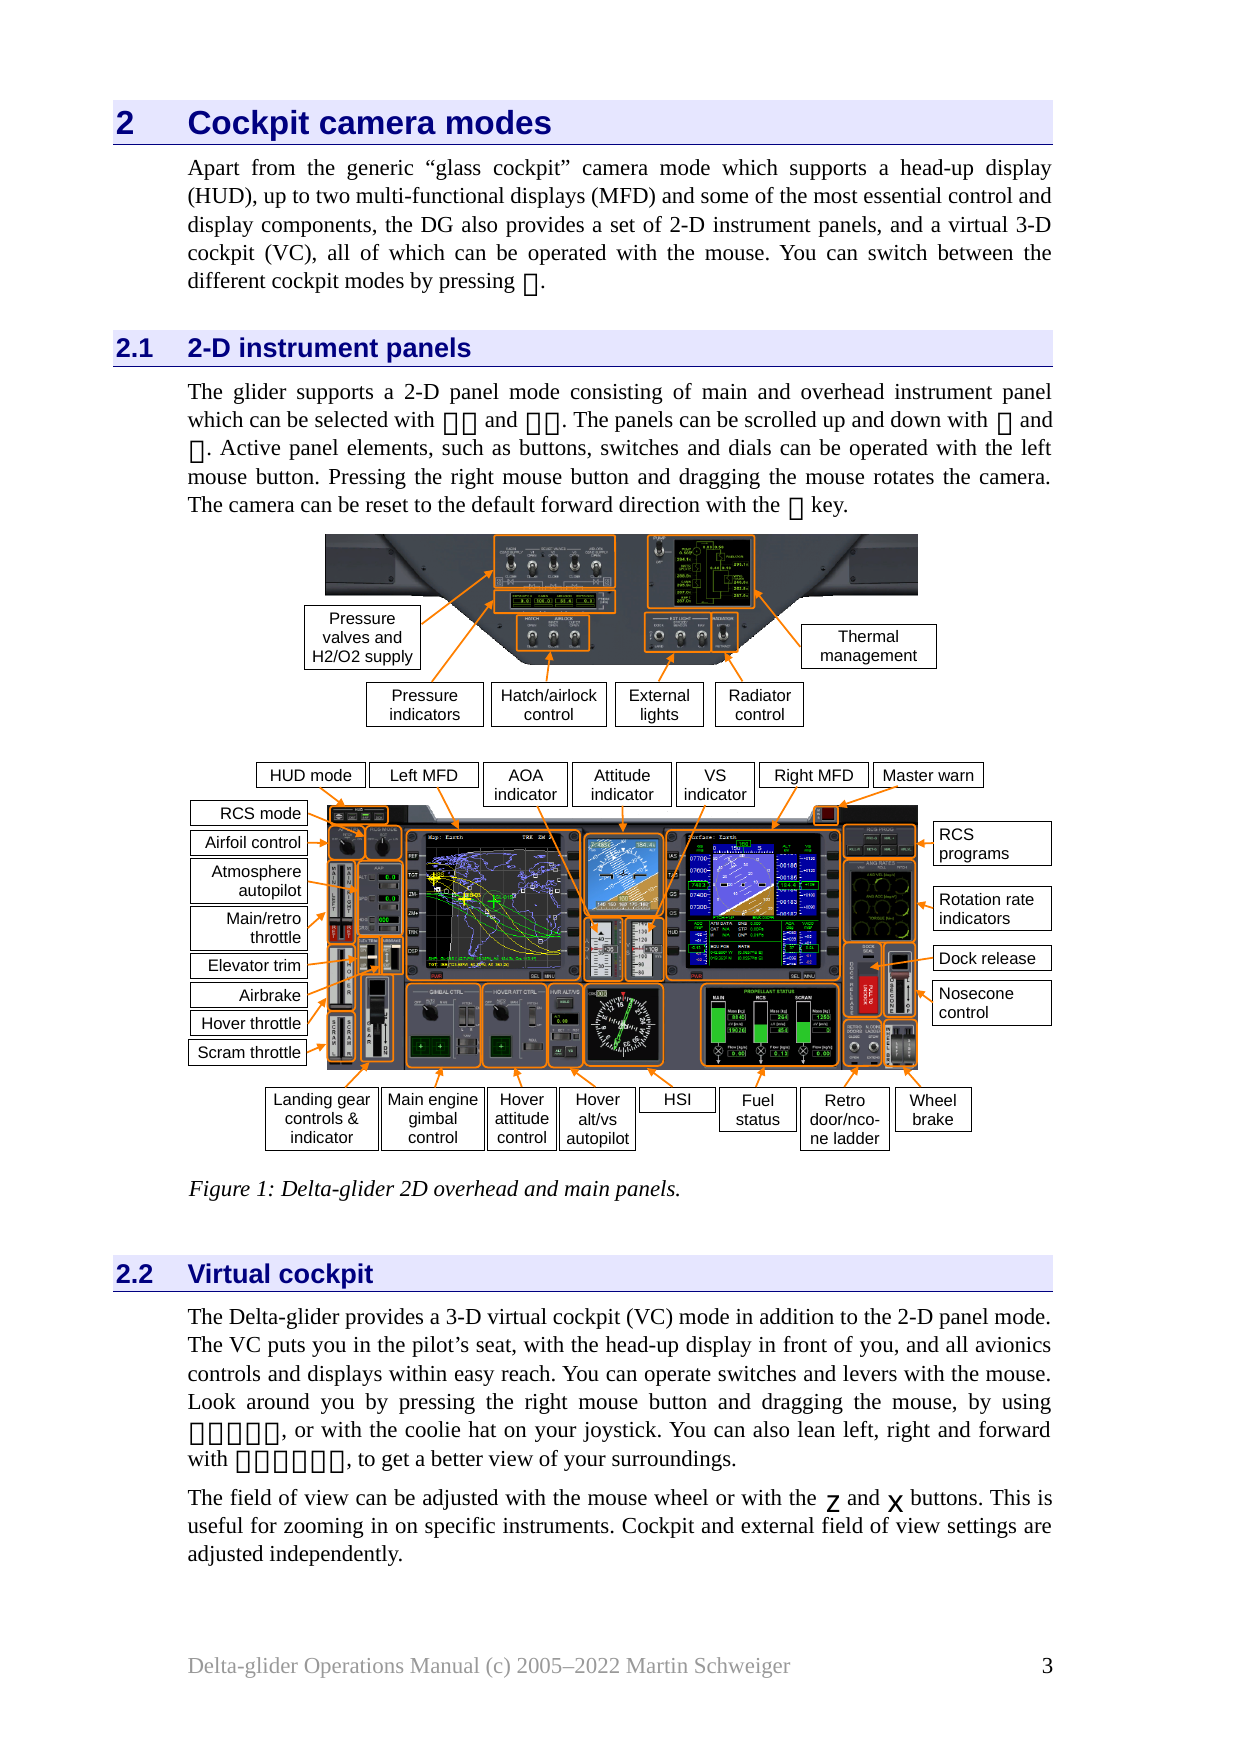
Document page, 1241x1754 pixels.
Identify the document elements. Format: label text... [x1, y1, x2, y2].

text Figure 1: Delta-glider 2D overhead and main panels. [266, 1088, 378, 1150]
picture [408, 985, 479, 1066]
picture [408, 831, 579, 979]
text Figure 1: Delta-glider 2D overhead and main panels. [760, 775, 868, 787]
picture [624, 805, 702, 838]
picture [496, 592, 614, 612]
text Apart from the generic “glass cockpit” camera mode which supports a head-up display (HUD), up to two multi-functional displays (MFD) and some of the most essential control and display components, the DG also provides a set of 2-D instrument panels, and a virtual 3-D cockpit (VC), all of which can be operated with the mouse. You can switch between the different cockpit modes by pressing . [187, 153, 1053, 294]
picture [360, 938, 378, 972]
picture [327, 976, 364, 1070]
text Figure 1: Delta-glider 2D overhead and main panels. [677, 775, 754, 805]
picture [885, 962, 914, 1016]
text Figure 1: Delta-glider 2D overhead and main panels. [189, 775, 337, 1051]
picture [885, 1021, 916, 1065]
picture [859, 1063, 903, 1070]
text Figure 1: Delta-glider 2D overhead and main panels. [896, 1088, 971, 1131]
picture [329, 887, 354, 943]
picture [885, 944, 914, 964]
text Figure 1: Delta-glider 2D overhead and main panels. [191, 1011, 307, 1035]
picture [646, 614, 710, 650]
subtitle Cockpit camera modes [113, 100, 1053, 144]
subtitle 2-D instrument panels [113, 330, 1053, 366]
text Figure 1: Delta-glider 2D overhead and main panels. [488, 1088, 556, 1150]
picture [755, 534, 918, 645]
text Figure 1: Delta-glider 2D overhead and main panels. [440, 775, 483, 805]
picture [325, 534, 494, 622]
text Figure 1: Delta-glider 2D overhead and main panels. [484, 775, 567, 805]
text The field of view can be adjusted with the mouse wheel or with the z and x buttons. This is useful for zooming in on specific instruments. Cockpit and external field of view settings are adjusted independently. [187, 1483, 1053, 1568]
text Figure 1: Delta-glider 2D overhead and main panels. [191, 801, 307, 825]
picture [484, 985, 545, 1066]
picture [550, 534, 801, 665]
text Figure 1: Delta-glider 2D overhead and main panels. [382, 1088, 484, 1150]
picture [550, 985, 582, 1066]
picture [449, 805, 546, 829]
picture [360, 862, 402, 934]
picture [713, 614, 736, 650]
picture [518, 1065, 570, 1070]
picture [383, 938, 402, 973]
text Figure 1: Delta-glider 2D overhead and main panels. [874, 775, 983, 787]
text Figure 1: Delta-glider 2D overhead and main panels. [189, 997, 1052, 1201]
picture [443, 1065, 514, 1070]
picture [576, 905, 588, 985]
text Figure 1: Delta-glider 2D overhead and main panels. [191, 954, 307, 978]
text Figure 1: Delta-glider 2D overhead and main panels. [801, 1088, 889, 1150]
picture [586, 835, 662, 915]
picture [627, 919, 662, 980]
picture [845, 944, 880, 1015]
picture [325, 606, 420, 665]
picture [329, 946, 354, 961]
picture [670, 653, 730, 665]
picture [702, 985, 837, 1065]
picture [347, 827, 364, 834]
picture [329, 861, 354, 888]
picture [668, 831, 692, 884]
text Figure 1: Delta-glider 2D overhead and main panels. [934, 887, 1051, 930]
text Figure 1: Delta-glider 2D overhead and main panels. [849, 775, 1052, 842]
picture [362, 976, 392, 1060]
text Figure 1: Delta-glider 2D overhead and main panels. [720, 1088, 796, 1131]
picture [586, 985, 662, 1065]
picture [329, 978, 354, 1009]
text The glider supports a 2-D panel mode consisting of main and overhead instrument panel which can be selected with  and . The panels can be scrolled up and down with  and . Active panel elements, such as buttons, switches and dials can be operated with the left mouse button. Pressing the right mouse button and dragging the mouse rotates the camera. The camera can be reset to the default forward direction with the  key. [187, 377, 1053, 518]
subtitle Virtual cockpit [113, 1255, 1053, 1291]
picture [496, 537, 614, 586]
picture [815, 808, 837, 824]
text Figure 1: Delta-glider 2D overhead and main panels. [573, 775, 671, 805]
picture [914, 845, 918, 902]
text Figure 1: Delta-glider 2D overhead and main panels. [257, 775, 365, 787]
text Figure 1: Delta-glider 2D overhead and main panels. [191, 831, 307, 855]
text Figure 1: Delta-glider 2D overhead and main panels. [918, 844, 1052, 906]
picture [879, 1014, 886, 1022]
text Figure 1: Delta-glider 2D overhead and main panels. [640, 1088, 715, 1112]
picture [331, 808, 387, 823]
picture [551, 831, 579, 889]
text The Delta-glider provides a 3-D virtual cockpit (VC) mode in addition to the 2-D panel mode. The VC puts you in the pilot’s seat, with the head-up display in front of you, and all avionics controls and displays within easy reach. You can operate switches and levers with the mouse. Look around you by pressing the right mouse button and dragging the mouse, by using , or with the coolie hat on your joystick. You can also lean left, right and forward with , to get a better view of your surroundings. [187, 1302, 1053, 1472]
text Figure 1: Delta-glider 2D overhead and main panels. [918, 959, 1052, 999]
picture [329, 961, 354, 984]
picture [909, 1065, 918, 1070]
text Figure 1: Delta-glider 2D overhead and main panels. [191, 983, 307, 1007]
picture [518, 617, 588, 649]
picture [765, 805, 918, 1070]
picture [802, 625, 918, 665]
picture [845, 1021, 880, 1065]
text Figure 1: Delta-glider 2D overhead and main panels. [189, 1040, 306, 1065]
picture [330, 827, 364, 858]
picture [586, 919, 621, 980]
picture [421, 573, 494, 665]
picture [329, 1013, 354, 1060]
text Figure 1: Delta-glider 2D overhead and main panels. [324, 775, 445, 805]
text Figure 1: Delta-glider 2D overhead and main panels. [918, 906, 1052, 958]
picture [367, 827, 400, 858]
text Figure 1: Delta-glider 2D overhead and main panels. [560, 1088, 635, 1150]
text Figure 1: Delta-glider 2D overhead and main panels. [755, 775, 794, 805]
picture [696, 805, 784, 829]
picture [368, 805, 457, 1070]
text Figure 1: Delta-glider 2D overhead and main panels. [370, 775, 478, 787]
picture [845, 861, 914, 941]
picture [540, 805, 622, 898]
text Figure 1: Delta-glider 2D overhead and main panels. [933, 981, 1051, 1025]
text Figure 1: Delta-glider 2D overhead and main panels. [934, 946, 1051, 970]
text Figure 1: Delta-glider 2D overhead and main panels. [191, 907, 307, 950]
picture [649, 537, 753, 607]
picture [668, 831, 839, 979]
picture [648, 977, 762, 1070]
picture [845, 826, 914, 857]
picture [447, 608, 549, 665]
text Figure 1: Delta-glider 2D overhead and main panels. [934, 822, 1051, 865]
text Figure 1: Delta-glider 2D overhead and main panels. [191, 859, 307, 903]
picture [580, 1065, 647, 1070]
text Figure 1: Delta-glider 2D overhead and main panels. [788, 775, 886, 805]
